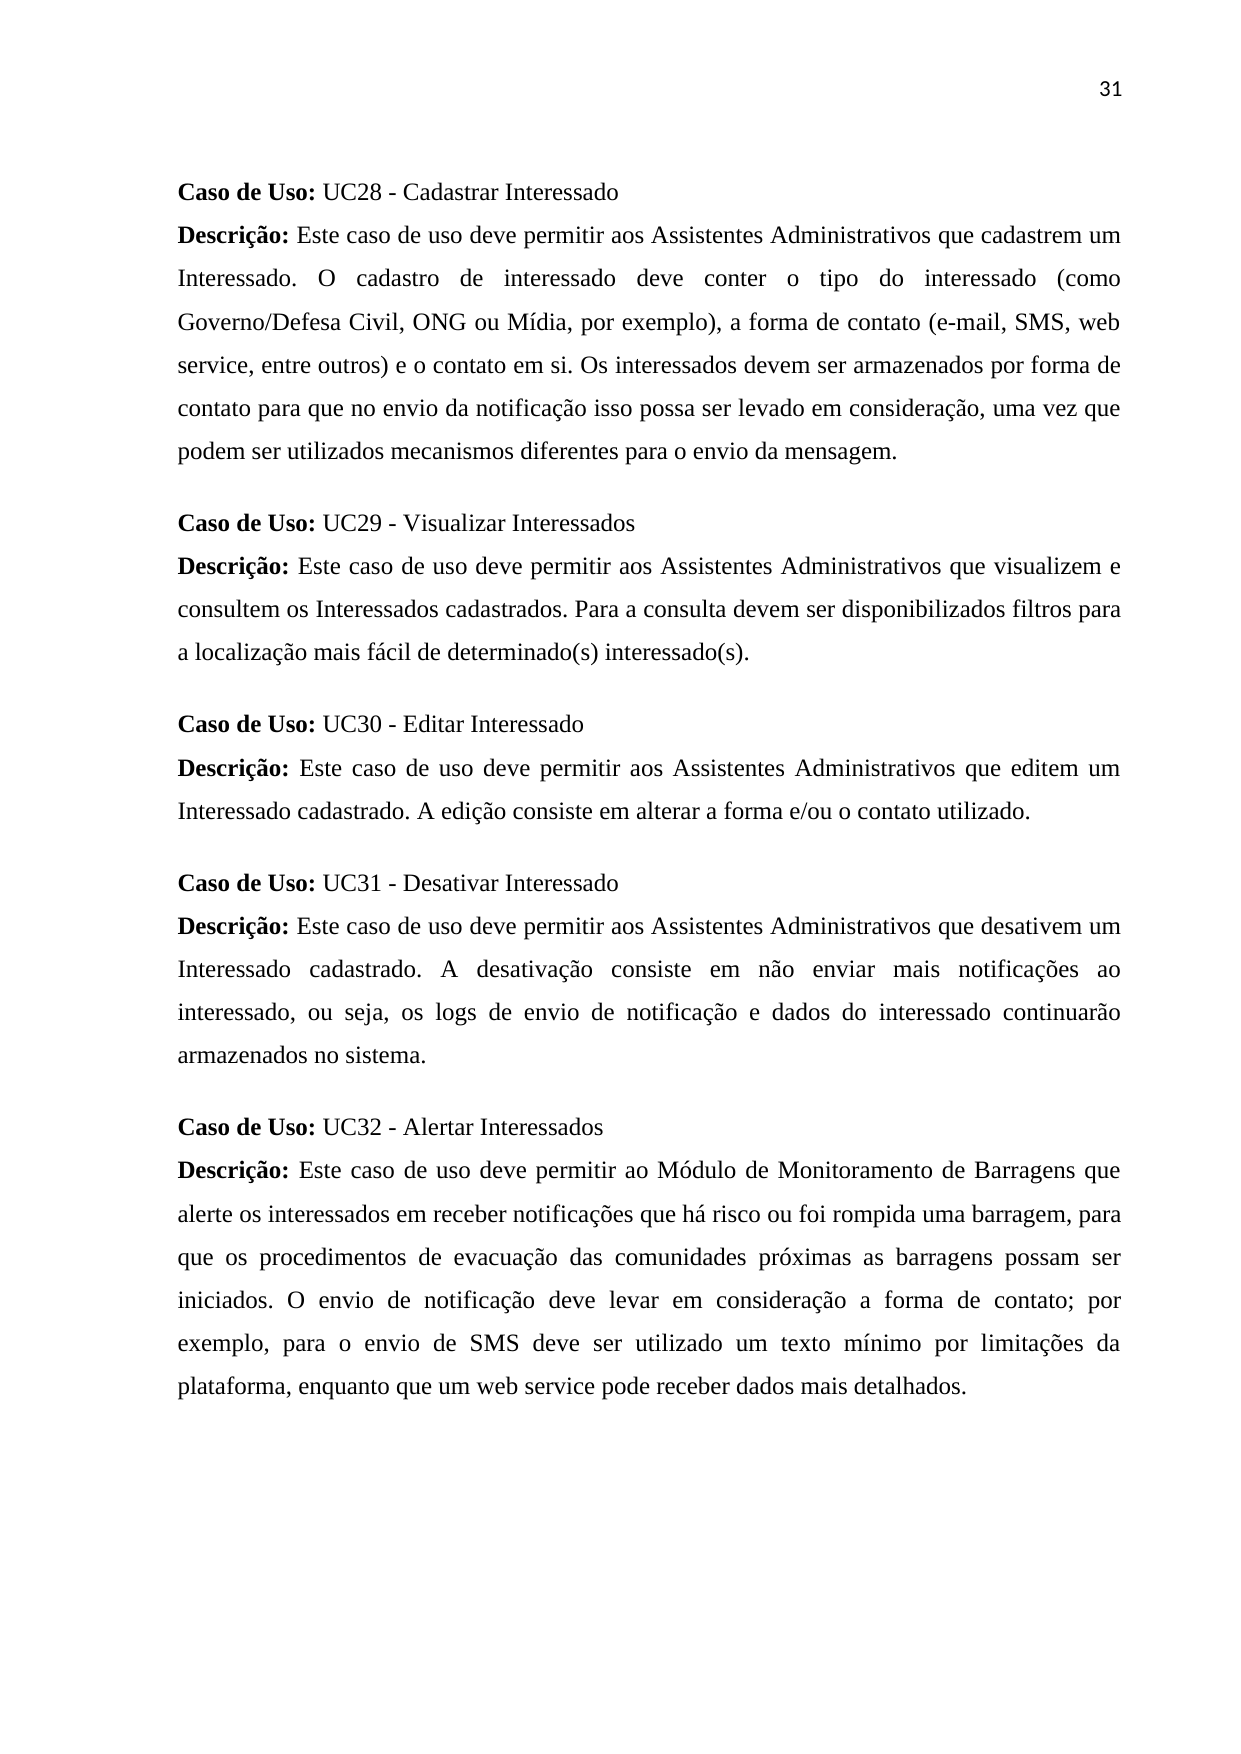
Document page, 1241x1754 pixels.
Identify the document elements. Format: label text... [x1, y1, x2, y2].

text Caso de Uso: UC32 - Alertar Interessados [177, 1112, 1122, 1141]
text Descrição: Este caso de uso deve permitir aos Assistentes Administrativos que editem um Interessado cadastrado. A edição consiste em alterar a forma e/ou o contato utilizado. [177, 753, 1122, 824]
text Caso de Uso: UC30 - Editar Interessado [177, 709, 1122, 738]
text Descrição: Este caso de uso deve permitir aos Assistentes Administrativos que cadastrem um Interessado. O cadastro de interessado deve conter o tipo do interessado (como Governo/Defesa Civil, ONG ou Mídia, por exemplo), a forma de contato (e-mail, SMS, web service, entre outros) e o contato em si. Os interessados devem ser armazenados por forma de contato para que no envio da notificação isso possa ser levado em consideração, uma vez que podem ser utilizados mecanismos diferentes para o envio da mensagem. [177, 220, 1122, 465]
text Caso de Uso: UC28 - Cadastrar Interessado [177, 177, 1122, 206]
text Descrição: Este caso de uso deve permitir ao Módulo de Monitoramento de Barragens que alerte os interessados em receber notificações que há risco ou foi rompida uma barragem, para que os procedimentos de evacuação das comunidades próximas as barragens possam ser iniciados. O envio de notificação deve levar em consideração a forma de contato; por exemplo, para o envio de SMS deve ser utilizado um texto mínimo por limitações da plataforma, enquanto que um web service pode receber dados mais detalhados. [177, 1156, 1122, 1400]
text Caso de Uso: UC29 - Visualizar Interessados [177, 508, 1122, 537]
text Descrição: Este caso de uso deve permitir aos Assistentes Administrativos que visualizem e consultem os Interessados cadastrados. Para a consulta devem ser disponibilizados filtros para a localização mais fácil de determinado(s) interessado(s). [177, 551, 1122, 666]
text Descrição: Este caso de uso deve permitir aos Assistentes Administrativos que desativem um Interessado cadastrado. A desativação consiste em não enviar mais notificações ao interessado, ou seja, os logs de envio de notificação e dados do interessado continuarão armazenados no sistema. [177, 911, 1122, 1069]
text Caso de Uso: UC31 - Desativar Interessado [177, 868, 1122, 897]
